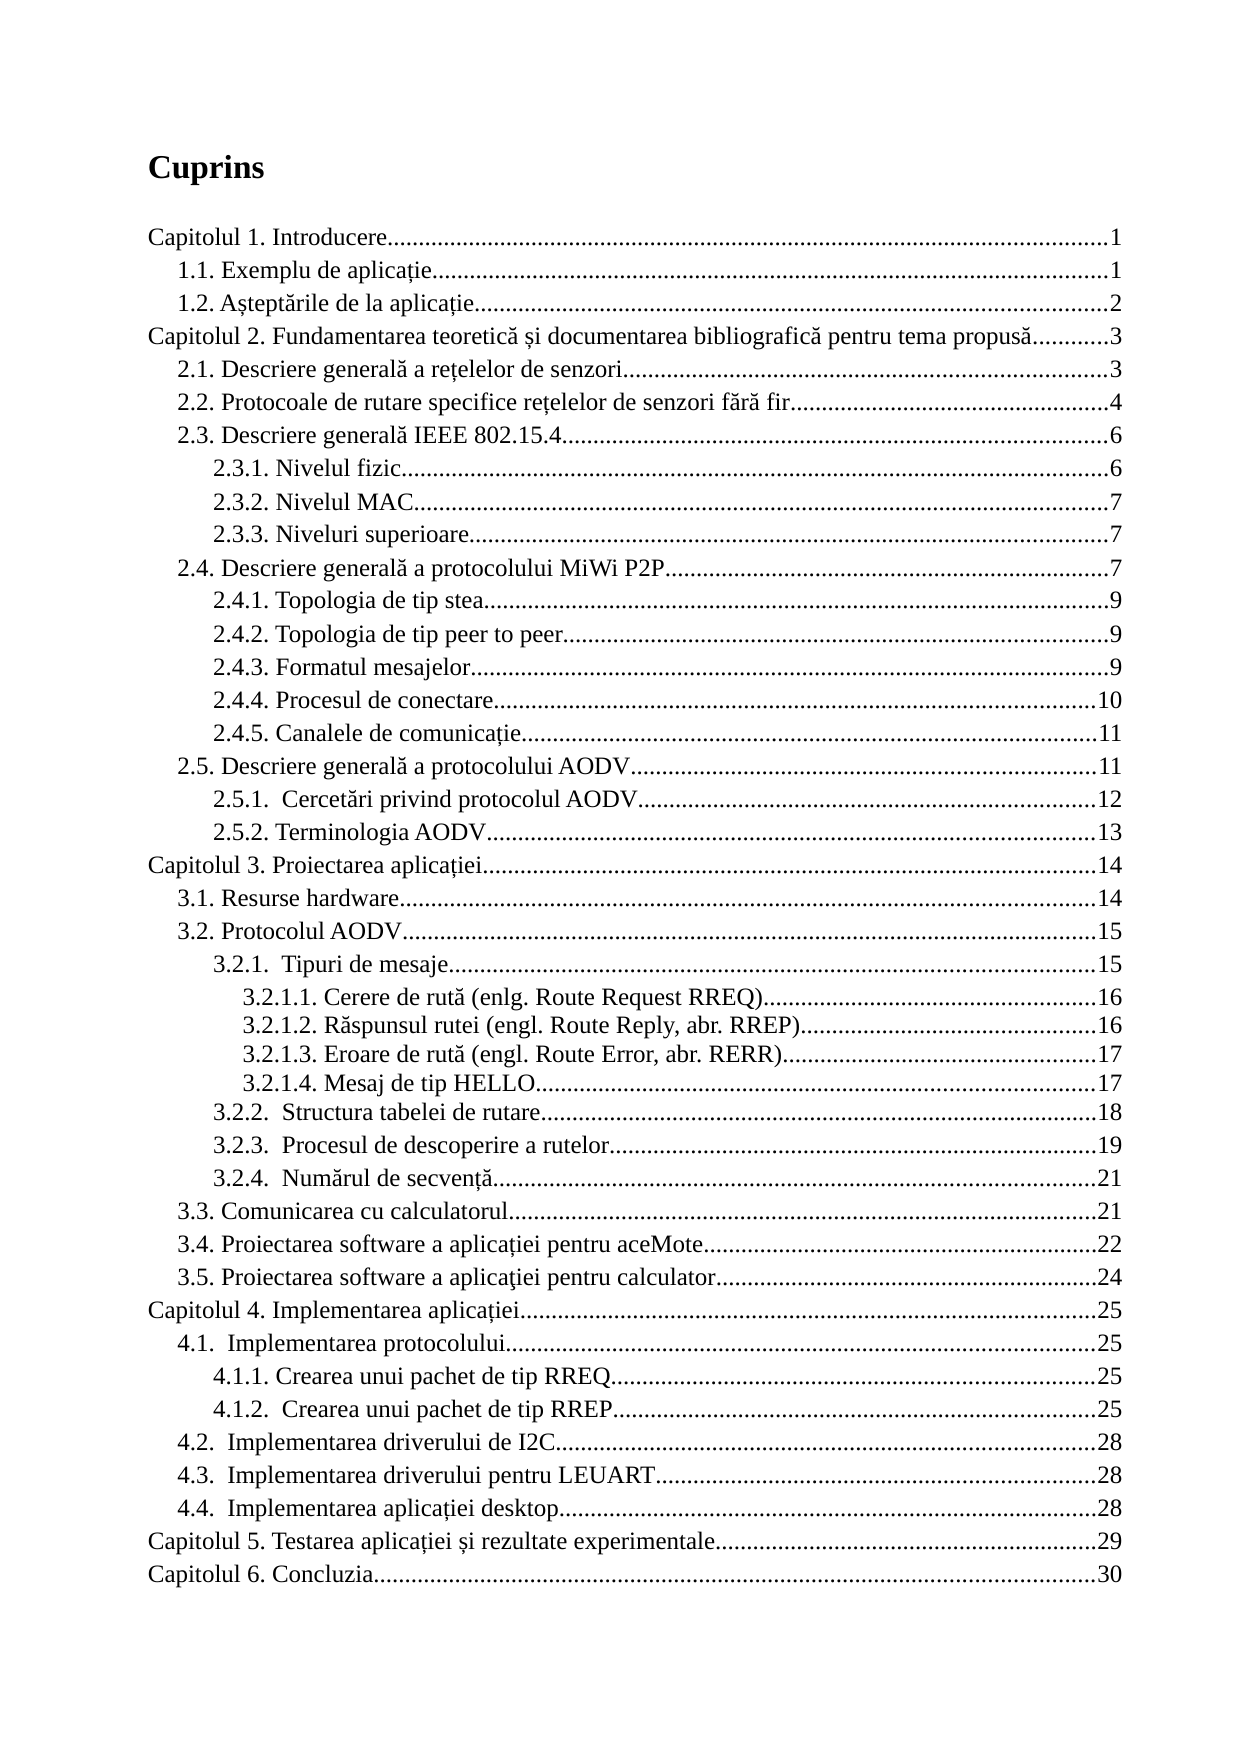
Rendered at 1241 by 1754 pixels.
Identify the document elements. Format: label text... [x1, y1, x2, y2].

text 3.3. Comunicarea cu calculatorul 21 [177, 1196, 1122, 1225]
text Capitolul 5. Testarea aplicației și rezultate experimentale 29 [148, 1526, 1122, 1555]
text 3.2.1.3. Eroare de rută (engl. Route Error, abr. RERR) 17 [236, 1039, 1122, 1068]
text 2.4.1. Topologia de tip stea 9 [207, 586, 1122, 614]
text 4.1. Implementarea protocolului 25 [177, 1328, 1122, 1357]
text 2.4.3. Formatul mesajelor 9 [207, 652, 1122, 680]
text 4.2. Implementarea driverului de I2C 28 [177, 1427, 1122, 1456]
subtitle Cuprins [148, 147, 1122, 185]
text 3.2.1.2. Răspunsul rutei (engl. Route Reply, abr. RREP) 16 [236, 1011, 1122, 1039]
text 3.2.1.4. Mesaj de tip HELLO 17 [236, 1068, 1122, 1097]
text 4.1.2. Crearea unui pachet de tip RREP 25 [207, 1394, 1122, 1423]
text 2.5. Descriere generală a protocolului AODV 11 [177, 751, 1122, 779]
text 3.1. Resurse hardware 14 [177, 883, 1122, 912]
text Capitolul 2. Fundamentarea teoretică și documentarea bibliografică pentru tema propusă 3 [148, 321, 1122, 350]
text 2.5.1. Cercetări privind protocolul AODV 12 [207, 784, 1122, 812]
text Capitolul 1. Introducere 1 [148, 222, 1122, 251]
text 1.2. Așteptările de la aplicație 2 [177, 288, 1122, 317]
text 2.4.4. Procesul de conectare 10 [207, 685, 1122, 713]
text Capitolul 4. Implementarea aplicației 25 [148, 1295, 1122, 1324]
text 2.3.2. Nivelul MAC 7 [207, 487, 1122, 515]
text 2.5.2. Terminologia AODV 13 [207, 817, 1122, 846]
text 3.2. Protocolul AODV 15 [177, 916, 1122, 944]
text 2.1. Descriere generală a rețelelor de senzori 3 [177, 354, 1122, 383]
text 2.3.3. Niveluri superioare 7 [207, 519, 1122, 548]
text Capitolul 6. Concluzia 30 [148, 1559, 1122, 1588]
text 3.2.1. Tipuri de mesaje 15 [207, 949, 1122, 978]
text 3.4. Proiectarea software a aplicației pentru aceMote 22 [177, 1229, 1122, 1258]
text 4.4. Implementarea aplicației desktop 28 [177, 1493, 1122, 1522]
text 3.2.1.1. Cerere de rută (enlg. Route Request RREQ) 16 [236, 982, 1122, 1011]
text 3.5. Proiectarea software a aplicaţiei pentru calculator 24 [177, 1262, 1122, 1291]
text 2.4.5. Canalele de comunicație 11 [207, 718, 1122, 746]
text 3.2.3. Procesul de descoperire a rutelor 19 [207, 1130, 1122, 1159]
text 2.2. Protocoale de rutare specifice rețelelor de senzori fără fir 4 [177, 387, 1122, 416]
text 4.1.1. Crearea unui pachet de tip RREQ 25 [207, 1361, 1122, 1390]
text 4.3. Implementarea driverului pentru LEUART 28 [177, 1460, 1122, 1489]
text 3.2.2. Structura tabelei de rutare 18 [207, 1097, 1122, 1126]
text 2.3. Descriere generală IEEE 802.15.4 6 [177, 421, 1122, 449]
text 2.4.2. Topologia de tip peer to peer 9 [207, 619, 1122, 647]
text Capitolul 3. Proiectarea aplicației 14 [148, 850, 1122, 878]
text 2.3.1. Nivelul fizic 6 [207, 453, 1122, 482]
text 1.1. Exemplu de aplicație 1 [177, 255, 1122, 284]
text 2.4. Descriere generală a protocolului MiWi P2P 7 [177, 553, 1122, 581]
text 3.2.4. Numărul de secvență 21 [207, 1163, 1122, 1192]
